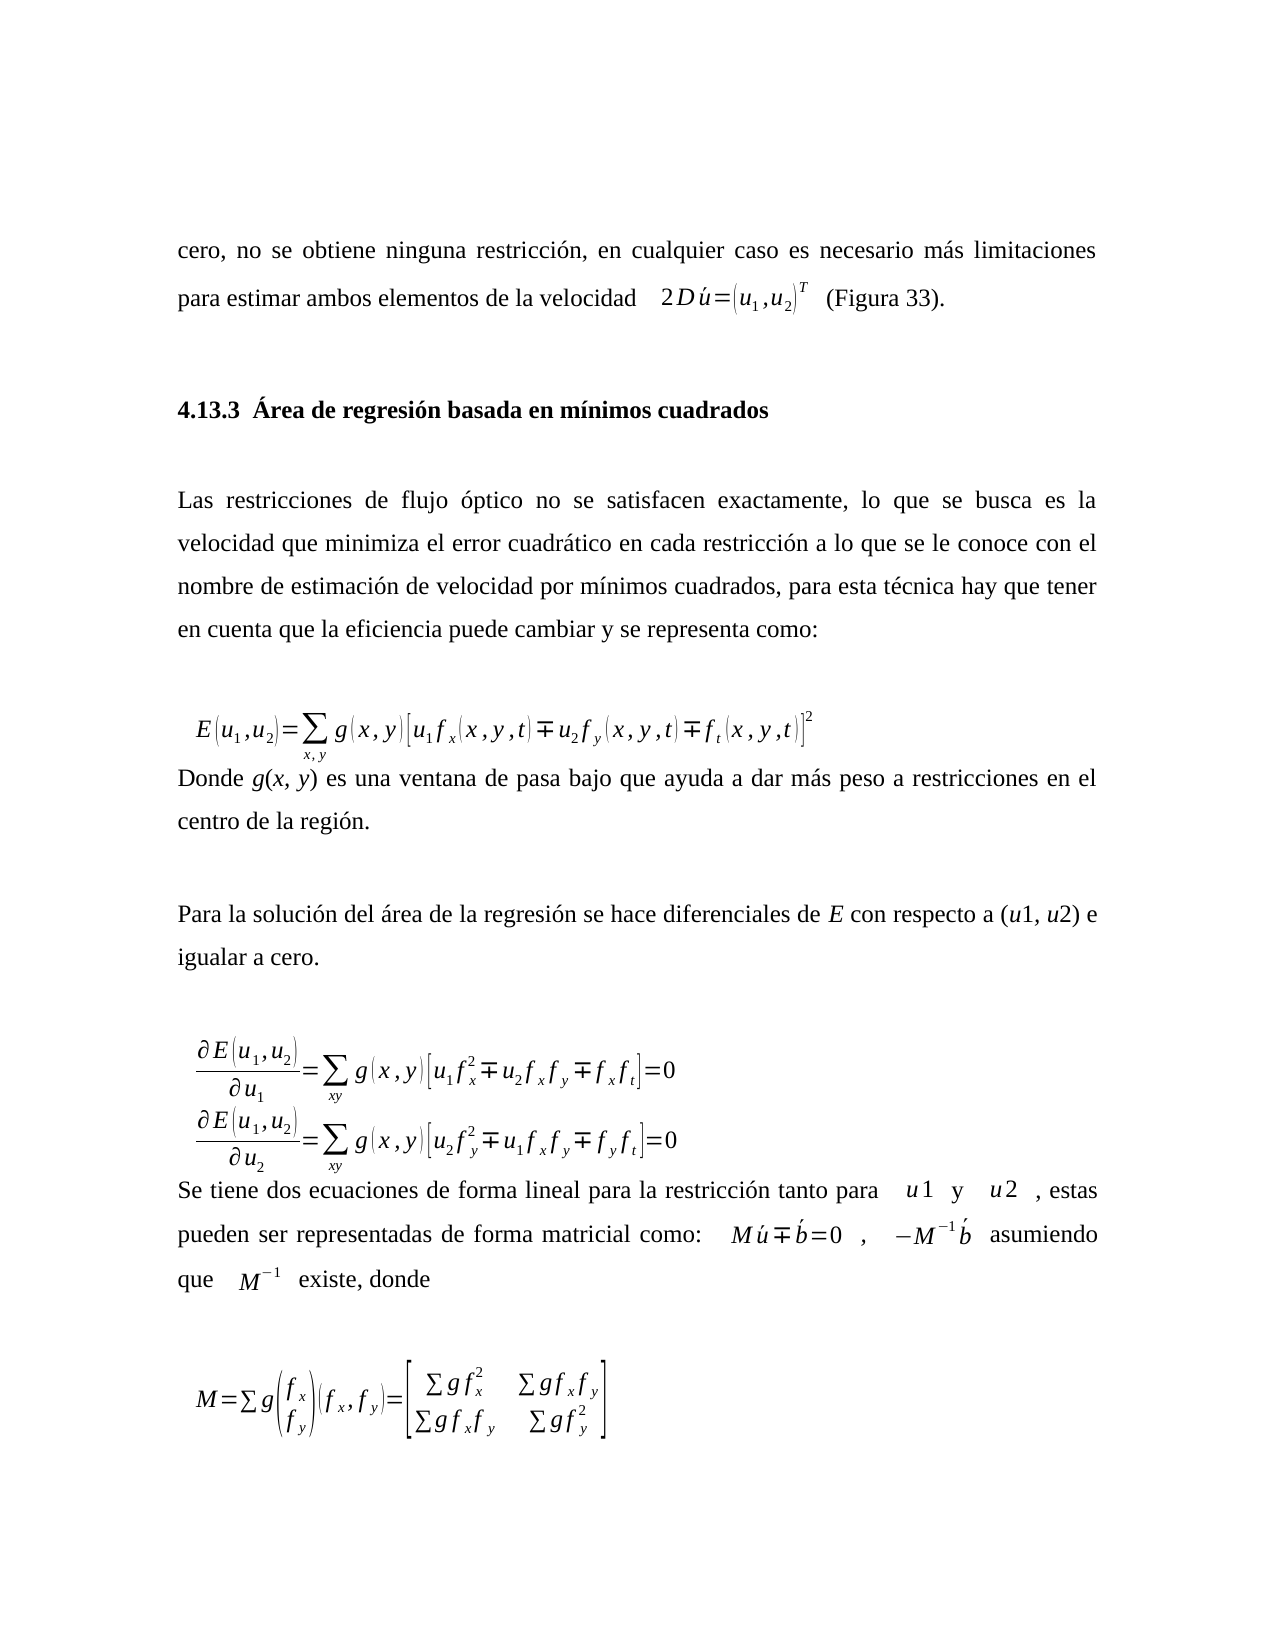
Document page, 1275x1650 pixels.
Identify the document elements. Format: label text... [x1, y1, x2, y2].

text Para la solución del área de la regresión se hace diferenciales de E con respecto a (u1, u2) e igualar a cero. [177, 899, 1098, 971]
text Las restricciones de flujo óptico no se satisfacen exactamente, lo que se busca es la velocidad que minimiza el error cuadrático en cada restricción a lo que se le conoce con el nombre de estimación de velocidad por mínimos cuadrados, para esta técnica hay que tener en cuenta que la eficiencia puede cambiar y se representa como: [177, 485, 1098, 643]
table_cell [165, 1105, 1026, 1175]
table_header [165, 708, 1026, 763]
table_header [1026, 708, 1128, 763]
table_header [1026, 1035, 1128, 1105]
text Como la restricción del gradiente de la velocidad en orientación de la imagen local, no limita tangencialmente con la velocidad, solo es posible realizar la estimación de la componente en la dirección normal a la curva de nivel, cuando la magnitud del gradiente es cero, no se obtiene ninguna restricción, en cualquier caso es necesario más limitaciones para estimar ambos elementos de la velocidad (Figura 33). [177, 235, 1098, 316]
text Se tiene dos ecuaciones de forma lineal para la restricción tanto para y , estas pueden ser representadas de forma matricial como: , asumiendo que existe, donde [177, 1175, 1098, 1294]
subtitle Área de regresión basada en mínimos cuadrados [177, 395, 1098, 423]
table_header [165, 1035, 1026, 1105]
table_cell [1026, 1105, 1128, 1175]
table_header [1026, 1359, 1128, 1440]
table_header [165, 1359, 1026, 1440]
text Donde g(x, y) es una ventana de pasa bajo que ayuda a dar más peso a restricciones en el centro de la región. [177, 763, 1098, 834]
